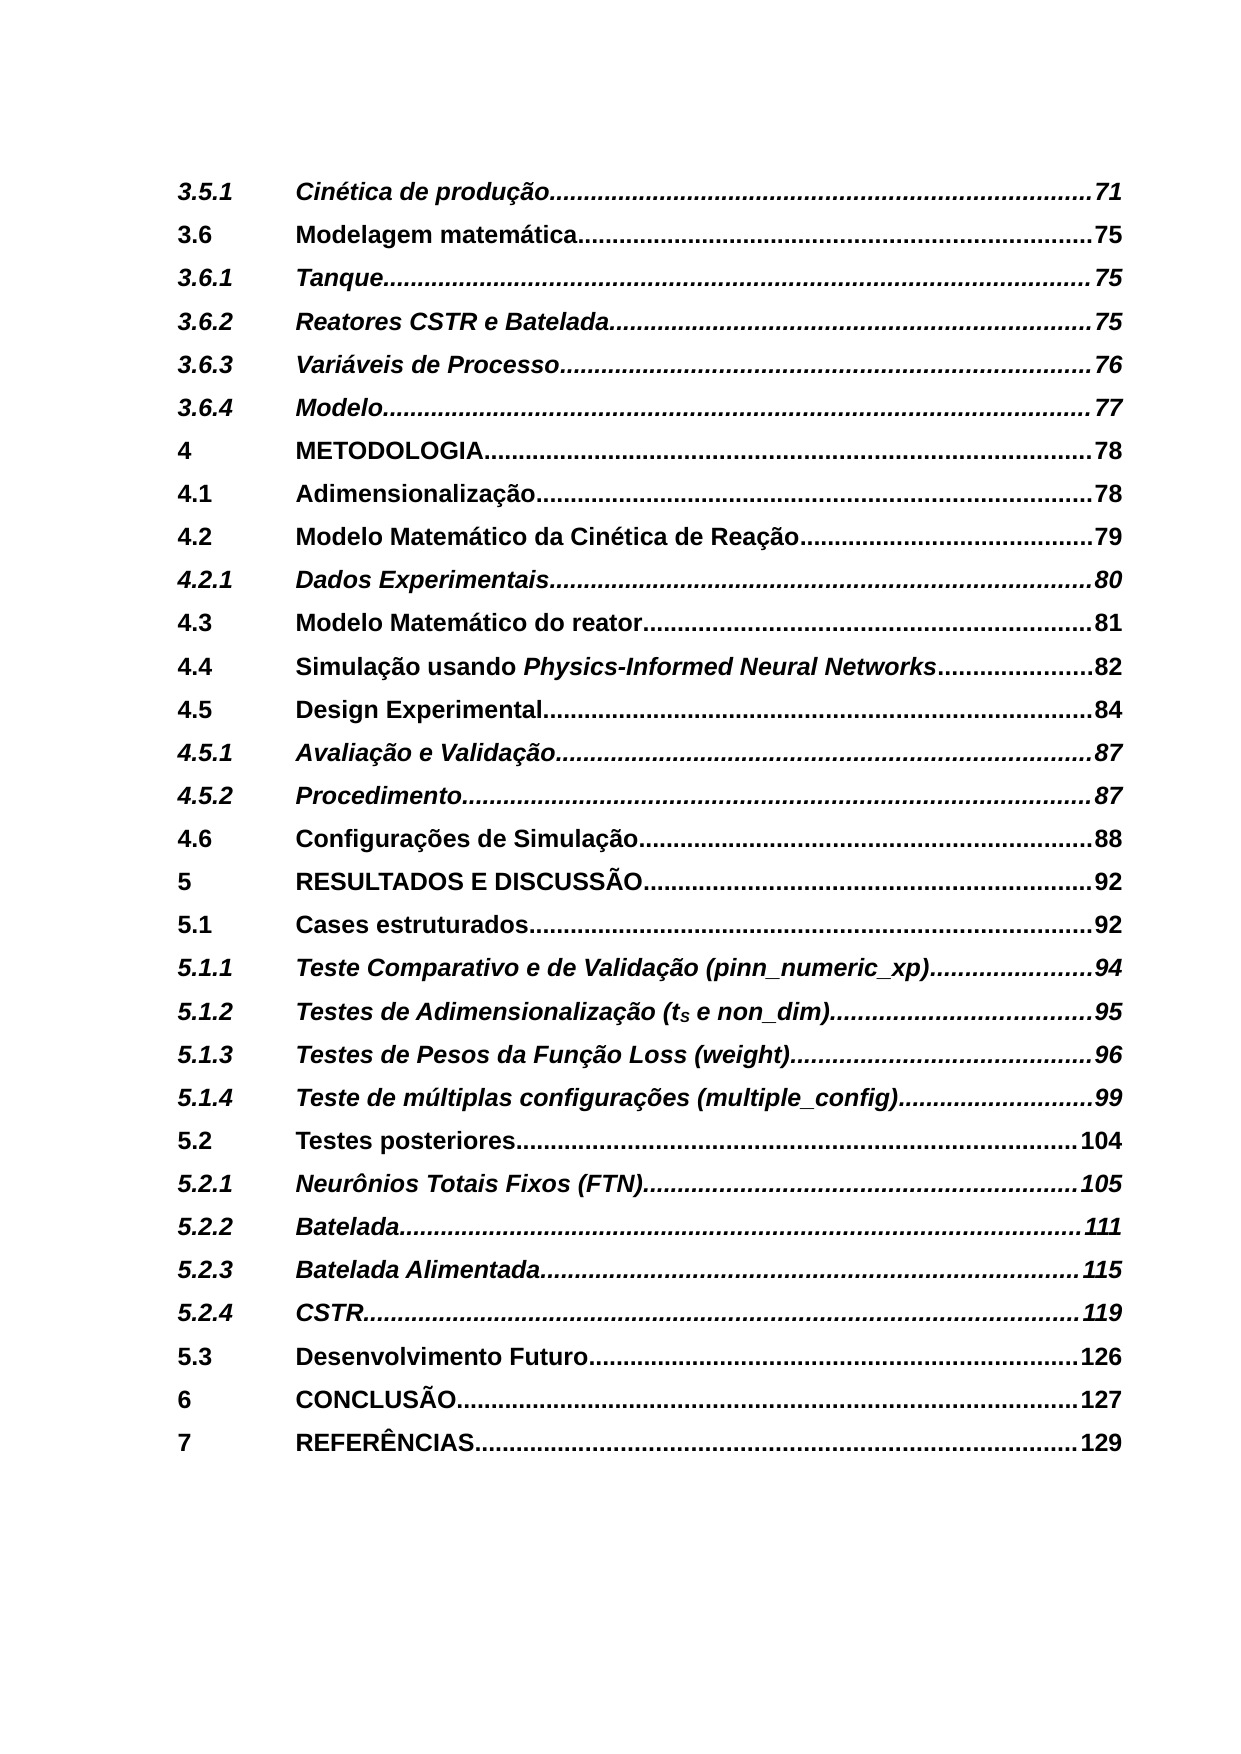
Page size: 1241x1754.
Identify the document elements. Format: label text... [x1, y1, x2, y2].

text 5.2.1 Neurônios Totais Fixos (FTN) 105 [177, 1169, 1122, 1198]
text 3.6.1 Tanque 75 [177, 263, 1122, 292]
text 5 Resultados e Discussão 92 [177, 867, 1122, 896]
text 5.1.4 Teste de múltiplas configurações (multiple_config) 99 [177, 1083, 1122, 1112]
text 5.2.3 Batelada Alimentada 115 [177, 1255, 1122, 1284]
text 3.5.1 Cinética de produção 71 [177, 177, 1122, 206]
text 5.1.1 Teste Comparativo e de Validação (pinn_numeric_xp) 94 [177, 953, 1122, 982]
text 3.6.4 Modelo 77 [177, 393, 1122, 422]
text 4.6 Configurações de Simulação 88 [177, 824, 1122, 853]
text 5.1 Cases estruturados 92 [177, 910, 1122, 939]
text 7 Referências 129 [177, 1428, 1122, 1457]
text 4.1 Adimensionalização 78 [177, 479, 1122, 508]
text 3.6.3 Variáveis de Processo 76 [177, 350, 1122, 378]
text 4 Metodologia 78 [177, 436, 1122, 465]
text 6 Conclusão 127 [177, 1385, 1122, 1413]
text 3.6 Modelagem matemática 75 [177, 220, 1122, 249]
text 5.2.2 Batelada 111 [177, 1212, 1122, 1241]
text 3.6.2 Reatores CSTR e Batelada 75 [177, 307, 1122, 335]
text 4.4 Simulação usando Physics-Informed Neural Networks 82 [177, 652, 1122, 680]
text 5.1.3 Testes de Pesos da Função Loss (weight) 96 [177, 1040, 1122, 1068]
text 5.1.2 Testes de Adimensionalização (tS e non_dim) 95 [177, 997, 1122, 1025]
text 4.5 Design Experimental 84 [177, 695, 1122, 723]
text 5.3 Desenvolvimento Futuro 126 [177, 1342, 1122, 1370]
text 4.5.2 Procedimento 87 [177, 781, 1122, 810]
text 4.3 Modelo Matemático do reator 81 [177, 608, 1122, 637]
text 4.2 Modelo Matemático da Cinética de Reação 79 [177, 522, 1122, 551]
text 5.2.4 CSTR 119 [177, 1298, 1122, 1327]
text 4.5.1 Avaliação e Validação 87 [177, 738, 1122, 767]
text 4.2.1 Dados Experimentais 80 [177, 565, 1122, 594]
text 5.2 Testes posteriores 104 [177, 1126, 1122, 1155]
